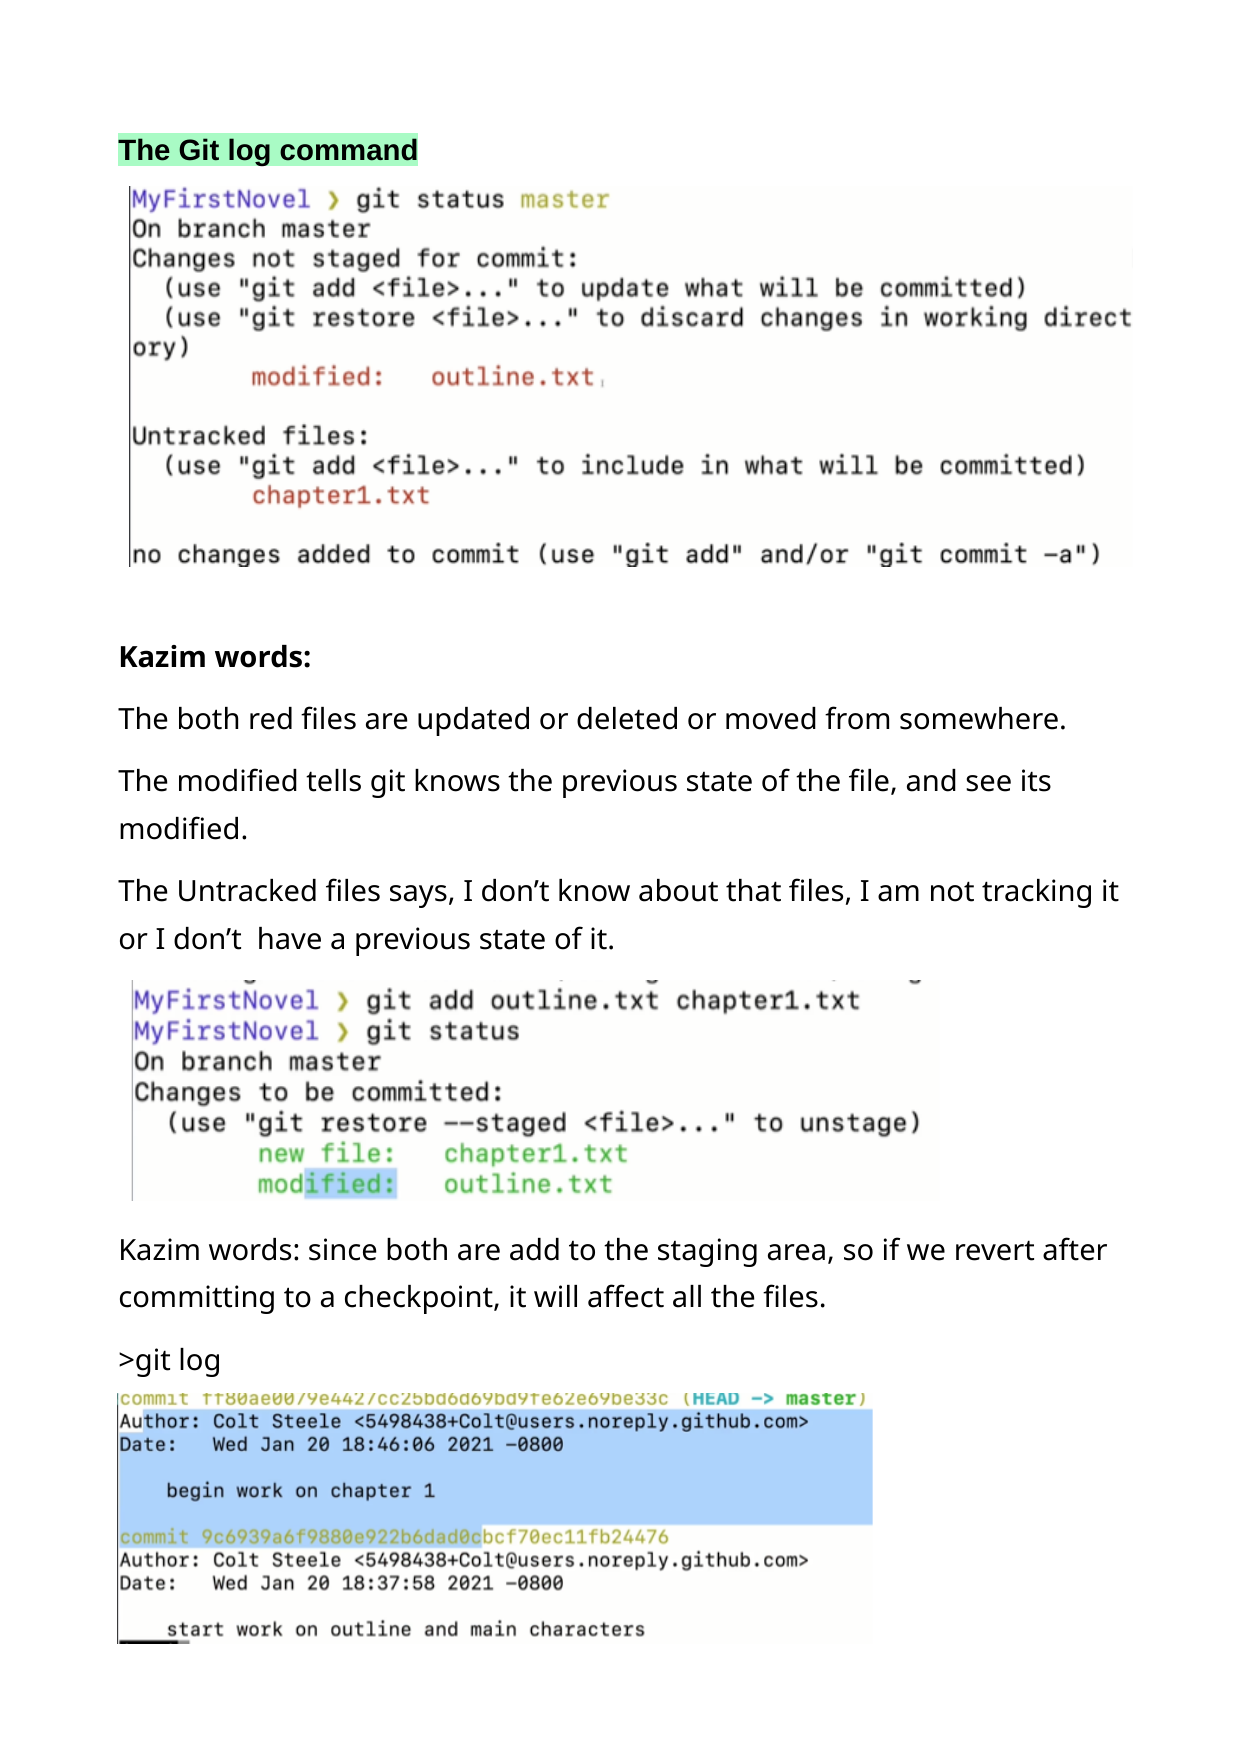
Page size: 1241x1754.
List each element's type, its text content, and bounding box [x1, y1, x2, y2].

subtitle The Git log command [418, 133, 1122, 166]
text The Untracked files says, I don’t know about that files, I am not tracking it or I don’t have a previous state of it. [118, 871, 1122, 958]
text The modified tells git knows the previous state of the file, and see its modified. [118, 761, 1122, 848]
picture [117, 1393, 873, 1644]
text Kazim words: [118, 636, 1122, 676]
picture [129, 186, 1133, 567]
text Kazim words: since both are add to the staging area, so if we revert after committing to a checkpoint, it will affect all the files. [118, 1229, 1122, 1316]
text The both red files are updated or deleted or moved from somewhere. [118, 698, 1122, 738]
picture [131, 980, 940, 1201]
text >git log [118, 1339, 1122, 1378]
